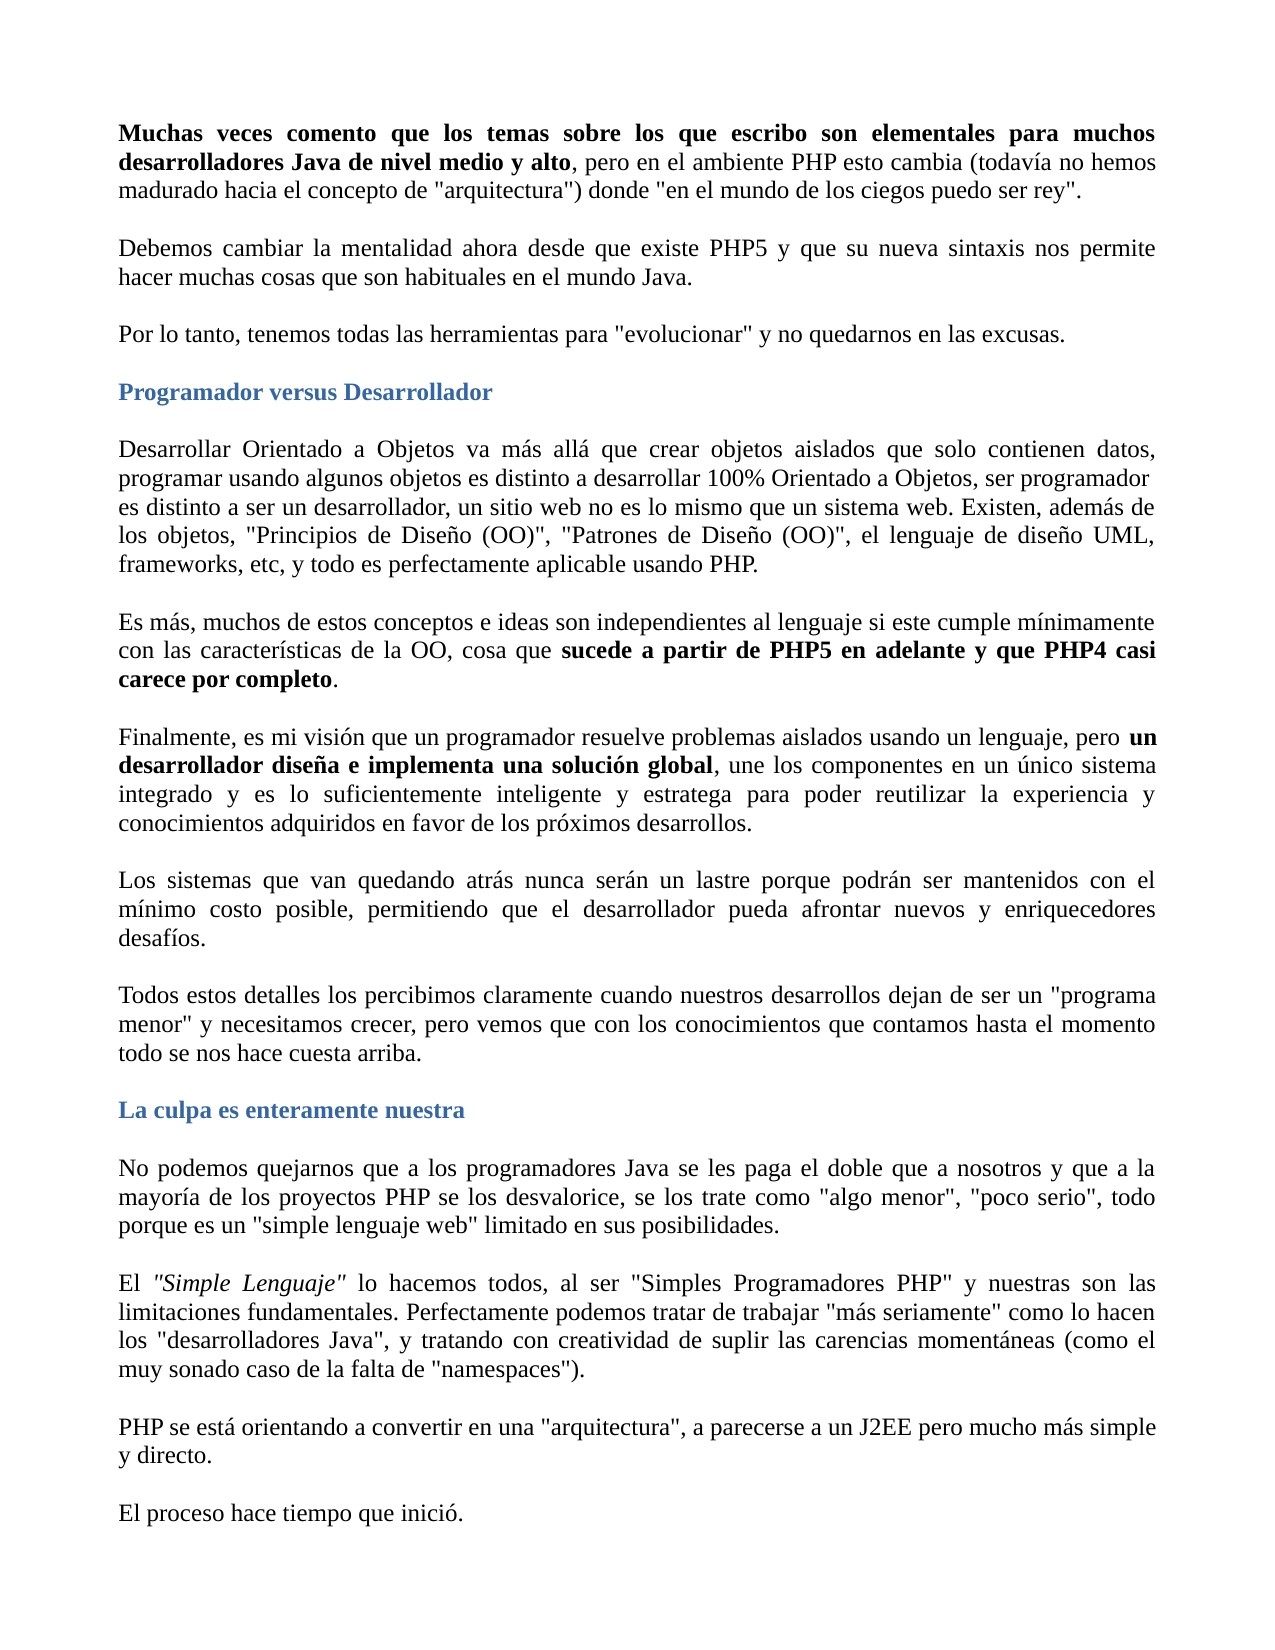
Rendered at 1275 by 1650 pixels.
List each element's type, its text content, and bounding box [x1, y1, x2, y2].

text Finalmente, es mi visión que un programador resuelve problemas aislados usando un lenguaje, pero un desarrollador diseña e implementa una solución global, une los componentes en un único sistema integrado y es lo suficientemente inteligente y estratega para poder reutilizar la experiencia y conocimientos adquiridos en favor de los próximos desarrollos. [118, 722, 1157, 837]
text No podemos quejarnos que a los programadores Java se les paga el doble que a nosotros y que a la mayoría de los proyectos PHP se los desvalorice, se los trate como "algo menor", "poco serio", todo porque es un "simple lenguaje web" limitado en sus posibilidades. [118, 1153, 1157, 1239]
text y directo. [118, 1441, 1157, 1469]
text Debemos cambiar la mentalidad ahora desde que existe PHP5 y que su nueva sintaxis nos permite hacer muchas cosas que son habituales en el mundo Java. [118, 233, 1157, 291]
text La culpa es enteramente nuestra [118, 1096, 1157, 1124]
text es distinto a ser un desarrollador, un sitio web no es lo mismo que un sistema web. Existen, además de los objetos, "Principios de Diseño (OO)", "Patrones de Diseño (OO)", el lenguaje de diseño UML, frameworks, etc, y todo es perfectamente aplicable usando PHP. [118, 492, 1157, 578]
text PHP se está orientando a convertir en una "arquitectura", a parecerse a un J2EE pero mucho más simple [118, 1412, 1157, 1441]
text El proceso hace tiempo que inició. [118, 1498, 1157, 1527]
text El "Simple Lenguaje" lo hacemos todos, al ser "Simples Programadores PHP" y nuestras son las limitaciones fundamentales. Perfectamente podemos tratar de trabajar "más seriamente" como lo hacen los "desarrolladores Java", y tratando con creatividad de suplir las carencias momentáneas (como el muy sonado caso de la falta de "namespaces"). [118, 1268, 1157, 1383]
text Muchas veces comento que los temas sobre los que escribo son elementales para muchos desarrolladores Java de nivel medio y alto, pero en el ambiente PHP esto cambia (todavía no hemos madurado hacia el concepto de "arquitectura") donde "en el mundo de los ciegos puedo ser rey". [118, 118, 1157, 204]
text Los sistemas que van quedando atrás nunca serán un lastre porque podrán ser mantenidos con el mínimo costo posible, permitiendo que el desarrollador pueda afrontar nuevos y enriquecedores desafíos. [118, 866, 1157, 952]
text Todos estos detalles los percibimos claramente cuando nuestros desarrollos dejan de ser un "programa menor" y necesitamos crecer, pero vemos que con los conocimientos que contamos hasta el momento todo se nos hace cuesta arriba. [118, 981, 1157, 1067]
text Es más, muchos de estos conceptos e ideas son independientes al lenguaje si este cumple mínimamente con las características de la OO, cosa que sucede a partir de PHP5 en adelante y que PHP4 casi carece por completo. [118, 607, 1157, 693]
text Programador versus Desarrollador [118, 377, 1157, 406]
text Por lo tanto, tenemos todas las herramientas para "evolucionar" y no quedarnos en las excusas. [118, 319, 1157, 348]
text Desarrollar Orientado a Objetos va más allá que crear objetos aislados que solo contienen datos, programar usando algunos objetos es distinto a desarrollar 100% Orientado a Objetos, ser programador [118, 434, 1157, 492]
